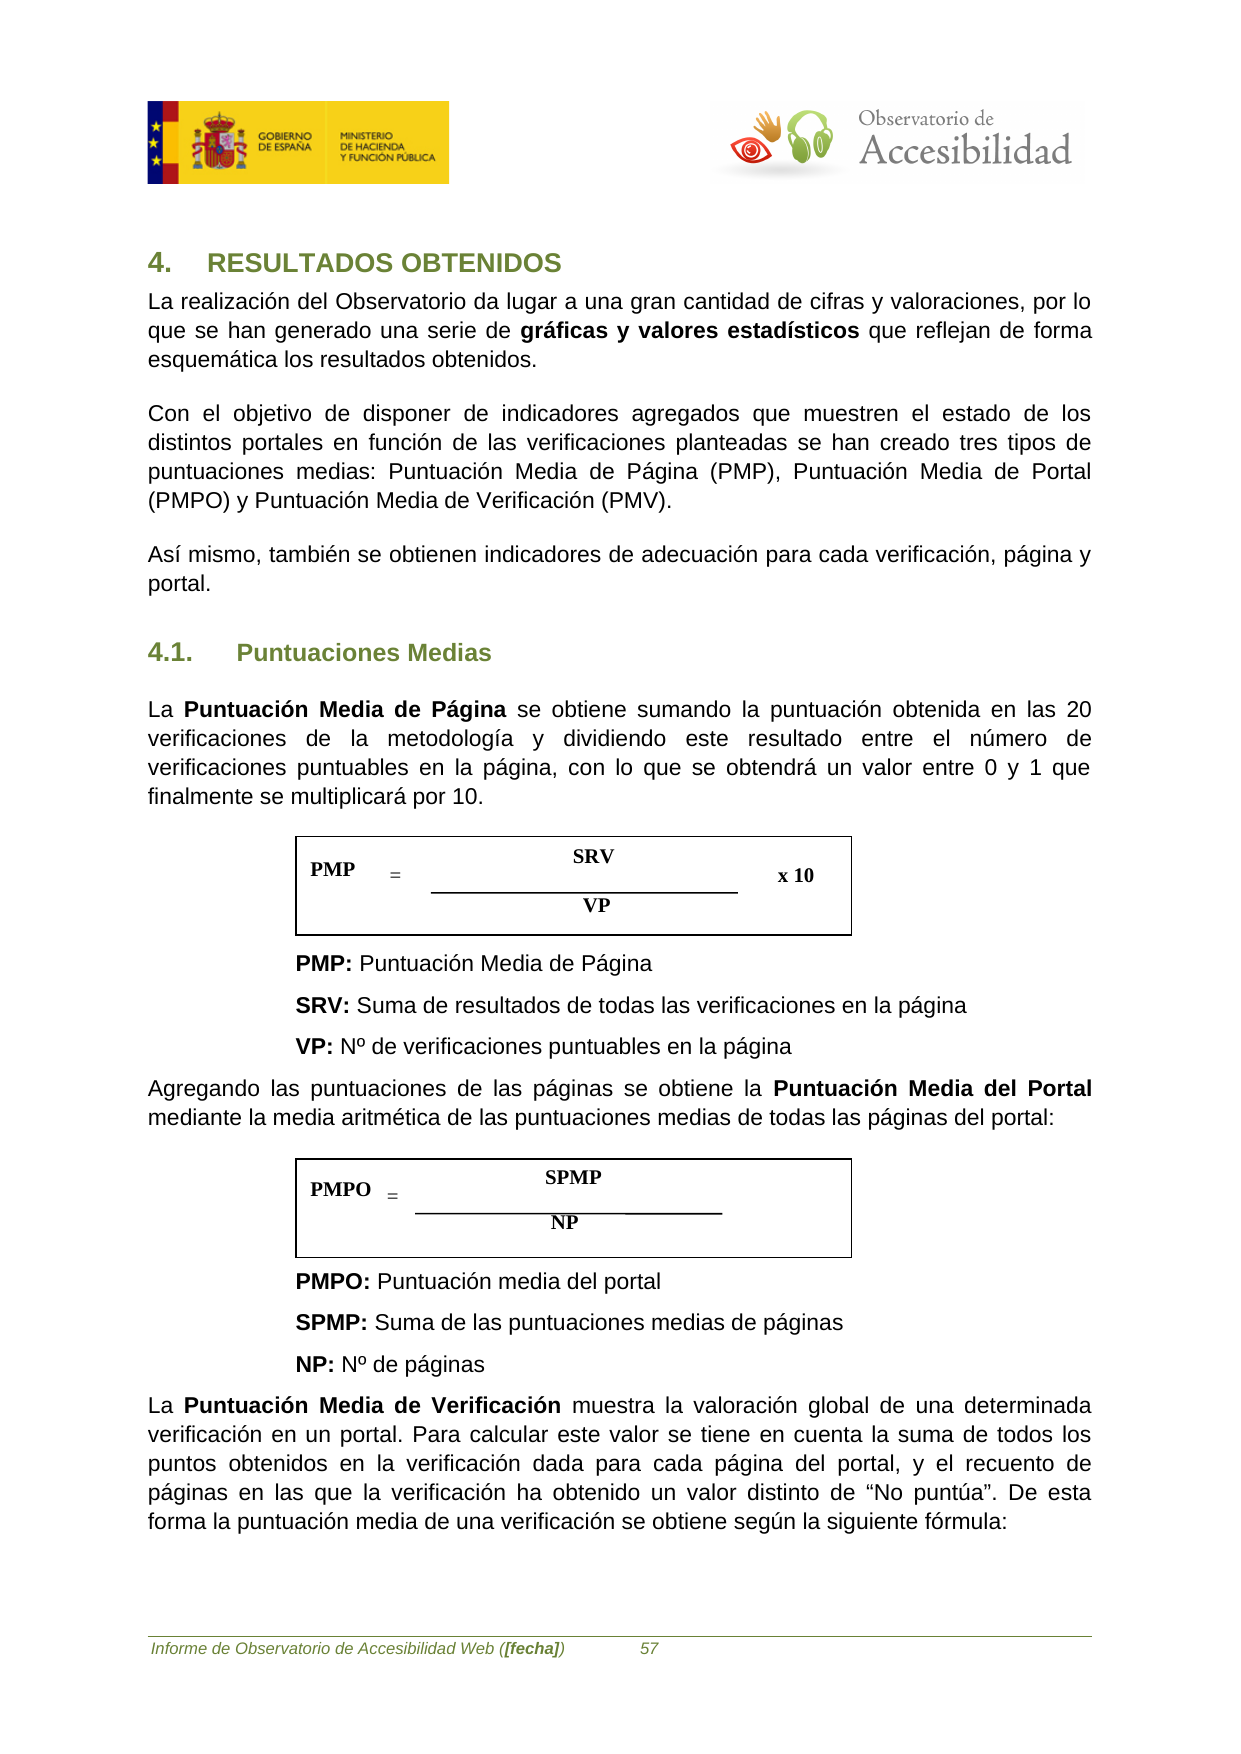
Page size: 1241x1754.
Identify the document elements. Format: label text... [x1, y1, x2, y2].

text Así mismo, también se obtienen indicadores de adecuación para cada verificación, página y portal. [148, 541, 1092, 596]
picture [147, 101, 450, 184]
text La Puntuación Media de Página se obtiene sumando la puntuación obtenida en las 20 verificaciones de la metodología y dividiendo este resultado entre el número de verificaciones puntuables en la página, con lo que se obtendrá un valor entre 0 y 1 que finalmente se multiplicará por 10. [148, 696, 1092, 809]
text SRV: Suma de resultados de todas las verificaciones en la página [295, 992, 1092, 1018]
text La realización del Observatorio da lugar a una gran cantidad de cifras y valoraciones, por lo que se han generado una serie de gráficas y valores estadísticos que reflejan de forma esquemática los resultados obtenidos. [148, 288, 1092, 372]
text PMP: Puntuación Media de Página [295, 950, 1092, 976]
text SPMP: Suma de las puntuaciones medias de páginas [295, 1309, 1092, 1336]
text NP: Nº de páginas [295, 1351, 1092, 1377]
text Agregando las puntuaciones de las páginas se obtiene la Puntuación Media del Portal mediante la media aritmética de las puntuaciones medias de todas las páginas del portal: [148, 1074, 1092, 1130]
picture [710, 101, 1086, 184]
text PMPO: Puntuación media del portal [295, 1268, 1092, 1294]
text Con el objetivo de disponer de indicadores agregados que muestren el estado de los distintos portales en función de las verificaciones planteadas se han creado tres tipos de puntuaciones medias: Puntuación Media de Página (PMP), Puntuación Media de Portal (PMPO) y Puntuación Media de Verificación (PMV). [148, 400, 1092, 513]
subtitle Puntuaciones Medias [148, 636, 1092, 668]
text La Puntuación Media de Verificación muestra la valoración global de una determinada verificación en un portal. Para calcular este valor se tiene en cuenta la suma de todos los puntos obtenidos en la verificación dada para cada página del portal, y el recuento de páginas en las que la verificación ha obtenido un valor distinto de “No puntúa”. De esta forma la puntuación media de una verificación se obtiene según la siguiente fórmula: [148, 1392, 1092, 1534]
text VP: Nº de verificaciones puntuables en la página [295, 1033, 1092, 1059]
subtitle Resultados obtenidos [148, 245, 1092, 278]
